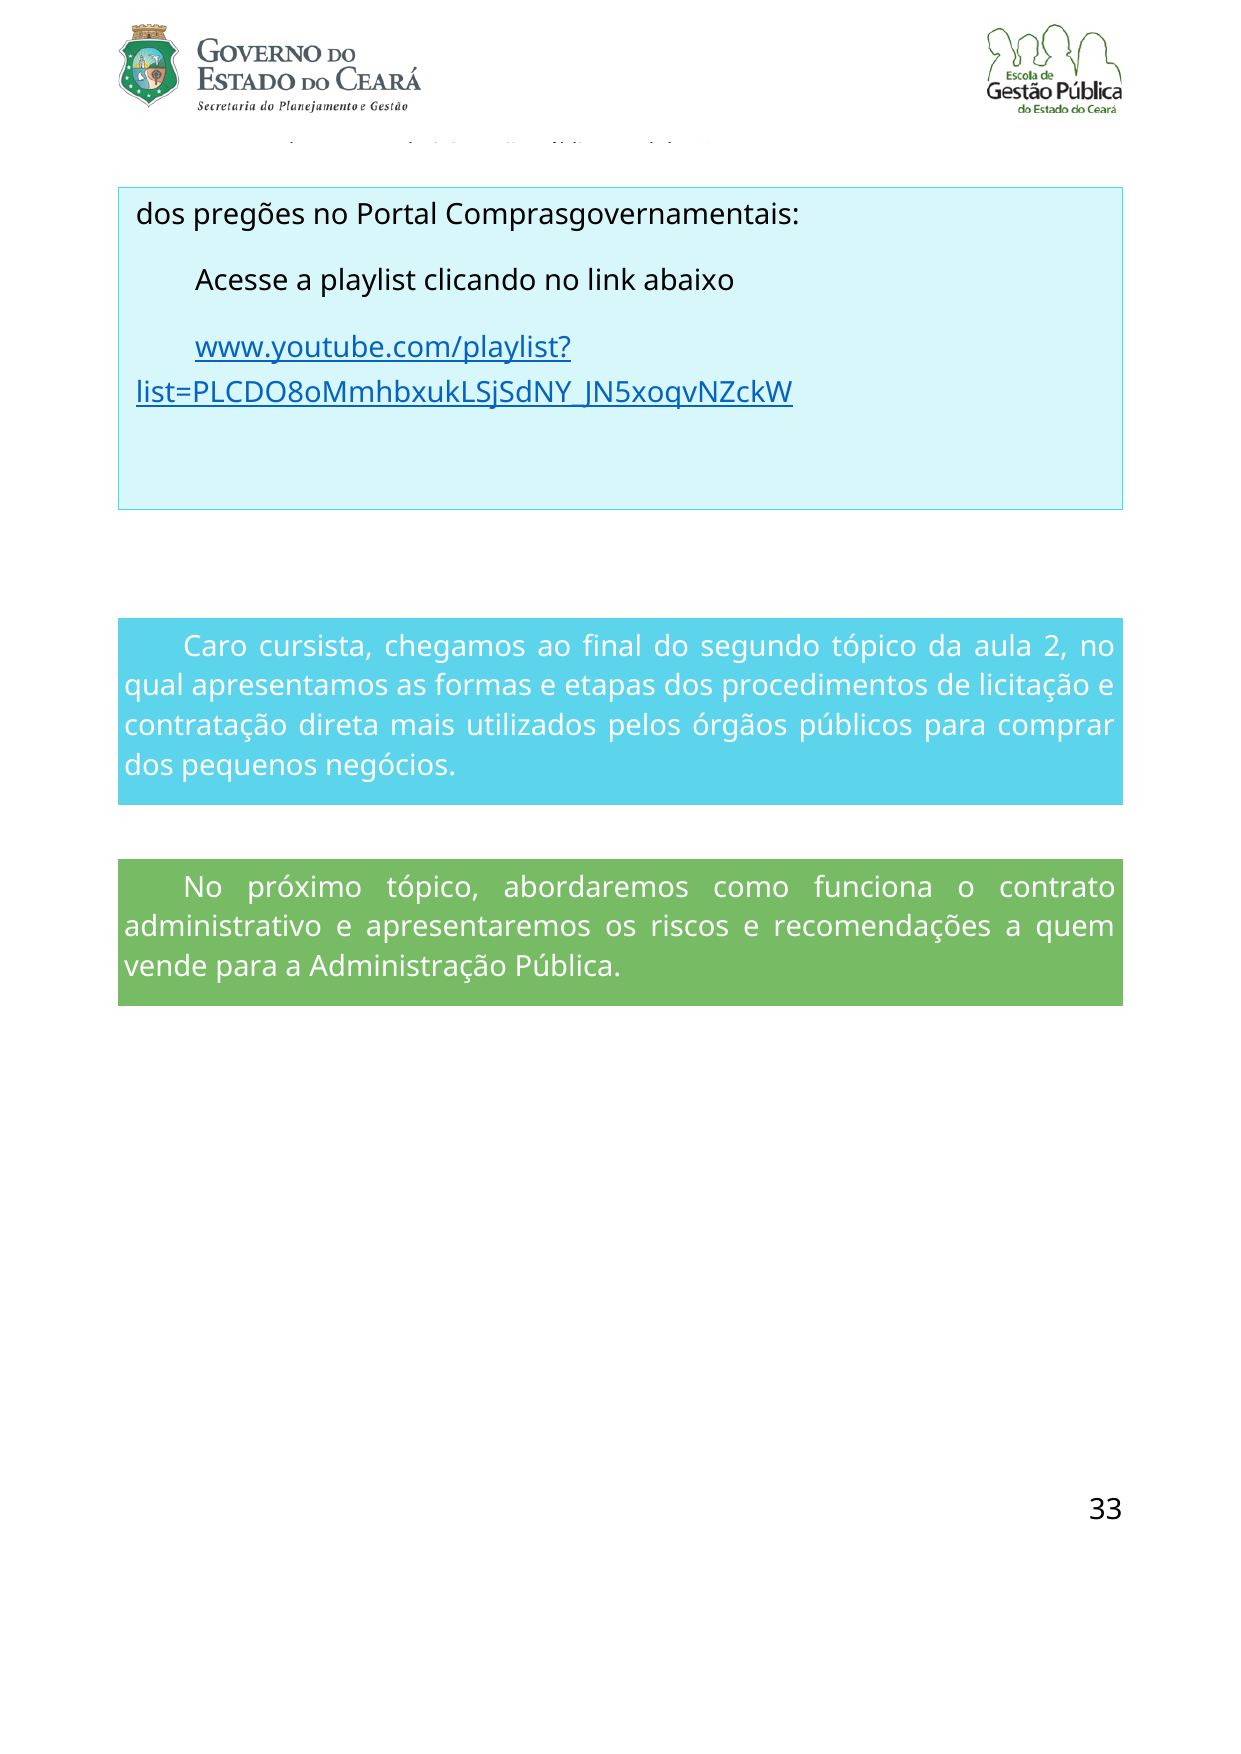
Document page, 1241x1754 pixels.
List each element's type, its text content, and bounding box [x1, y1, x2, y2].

table_header No próximo tópico, abordaremos como funciona o contrato administrativo e apresentaremos os riscos e recomendações a quem vende para a Administração Pública. [119, 860, 1122, 1005]
table_header Caro cursista, chegamos ao final do segundo tópico da aula 2, no qual apresentamos as formas e etapas dos procedimentos de licitação e contratação direta mais utilizados pelos órgãos públicos para comprar dos pequenos negócios. [119, 619, 1122, 804]
picture [118, 24, 1122, 113]
table_cell dos pregões no Portal Comprasgovernamentais: Acesse a playlist clicando no link abaixo www.youtube.com/playlist?list=PLCDO8oMmhbxukLSjSdNY_JN5xoqvNZckW [119, 188, 1122, 509]
